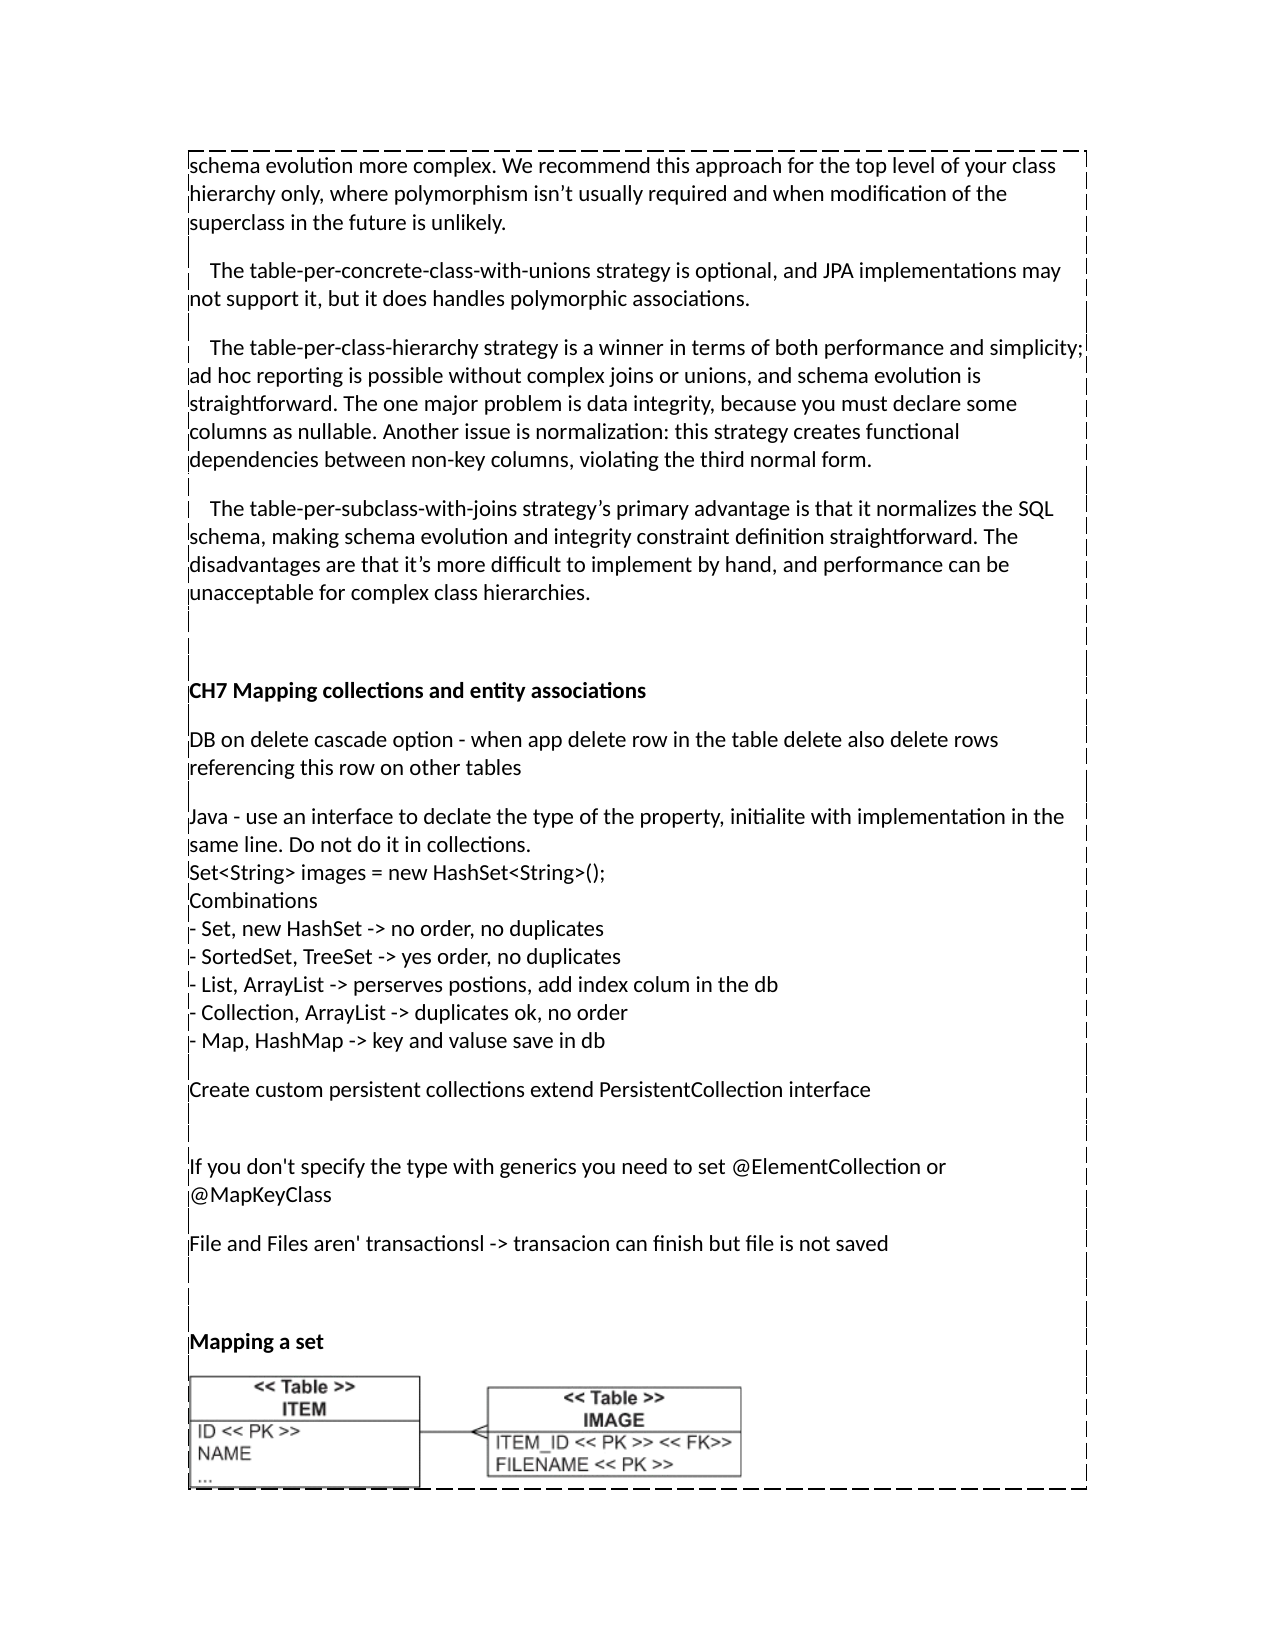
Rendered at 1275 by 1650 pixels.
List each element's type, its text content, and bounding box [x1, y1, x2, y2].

text If you don't specify the type with generics you need to set @ElementCollection or @MapKeyClass [187, 1122, 1087, 1208]
text Java - use an interface to declate the type of the property, initialite with implementation in the same line. Do not do it in collections. Set<String> images = new HashSet<String>(); Combinations - Set, new HashSet -> no order, no duplicates - SortedSet, TreeSet -> yes order, no duplicates - List, ArrayList -> perserves postions, add index colum in the db - Collection, ArrayList -> duplicates ok, no order - Map, HashMap -> key and valuse save in db [187, 800, 1087, 1054]
text The table-per-class-hierarchy strategy is a winner in terms of both performance and simplicity; ad hoc reporting is possible without complex joins or unions, and schema evolution is straightforward. The one major problem is data integrity, because you must declare some columns as nullable. Another issue is normalization: this strategy creates functional dependencies between non-key columns, violating the third normal form. [187, 332, 1087, 473]
text CH7 Mapping collections and entity associations [187, 674, 1087, 704]
text The table-per-concrete-class-with-unions strategy is optional, and JPA implementations may not support it, but it does handles polymorphic associations. [187, 255, 1087, 312]
text Mapping a set [187, 1325, 1087, 1355]
text DB on delete cascade option - when app delete row in the table delete also delete rows referencing this row on other tables [187, 723, 1087, 781]
text File and Files aren' transactionsl -> transacion can finish but file is not saved [187, 1228, 1087, 1257]
text schema evolution more complex. We recommend this approach for the top level of your class hierarchy only, where polymorphism isn’t usually required and when modification of the superclass in the future is unlikely. [187, 150, 1087, 236]
text The table-per-subclass-with-joins strategy’s primary advantage is that it normalizes the SQL schema, making schema evolution and integrity constraint definition straightforward. The disadvantages are that it’s more difficult to implement by hand, and performance can be unacceptable for complex class hierarchies. [187, 493, 1087, 606]
text Create custom persistent collections extend PersistentCollection interface [187, 1073, 1087, 1103]
